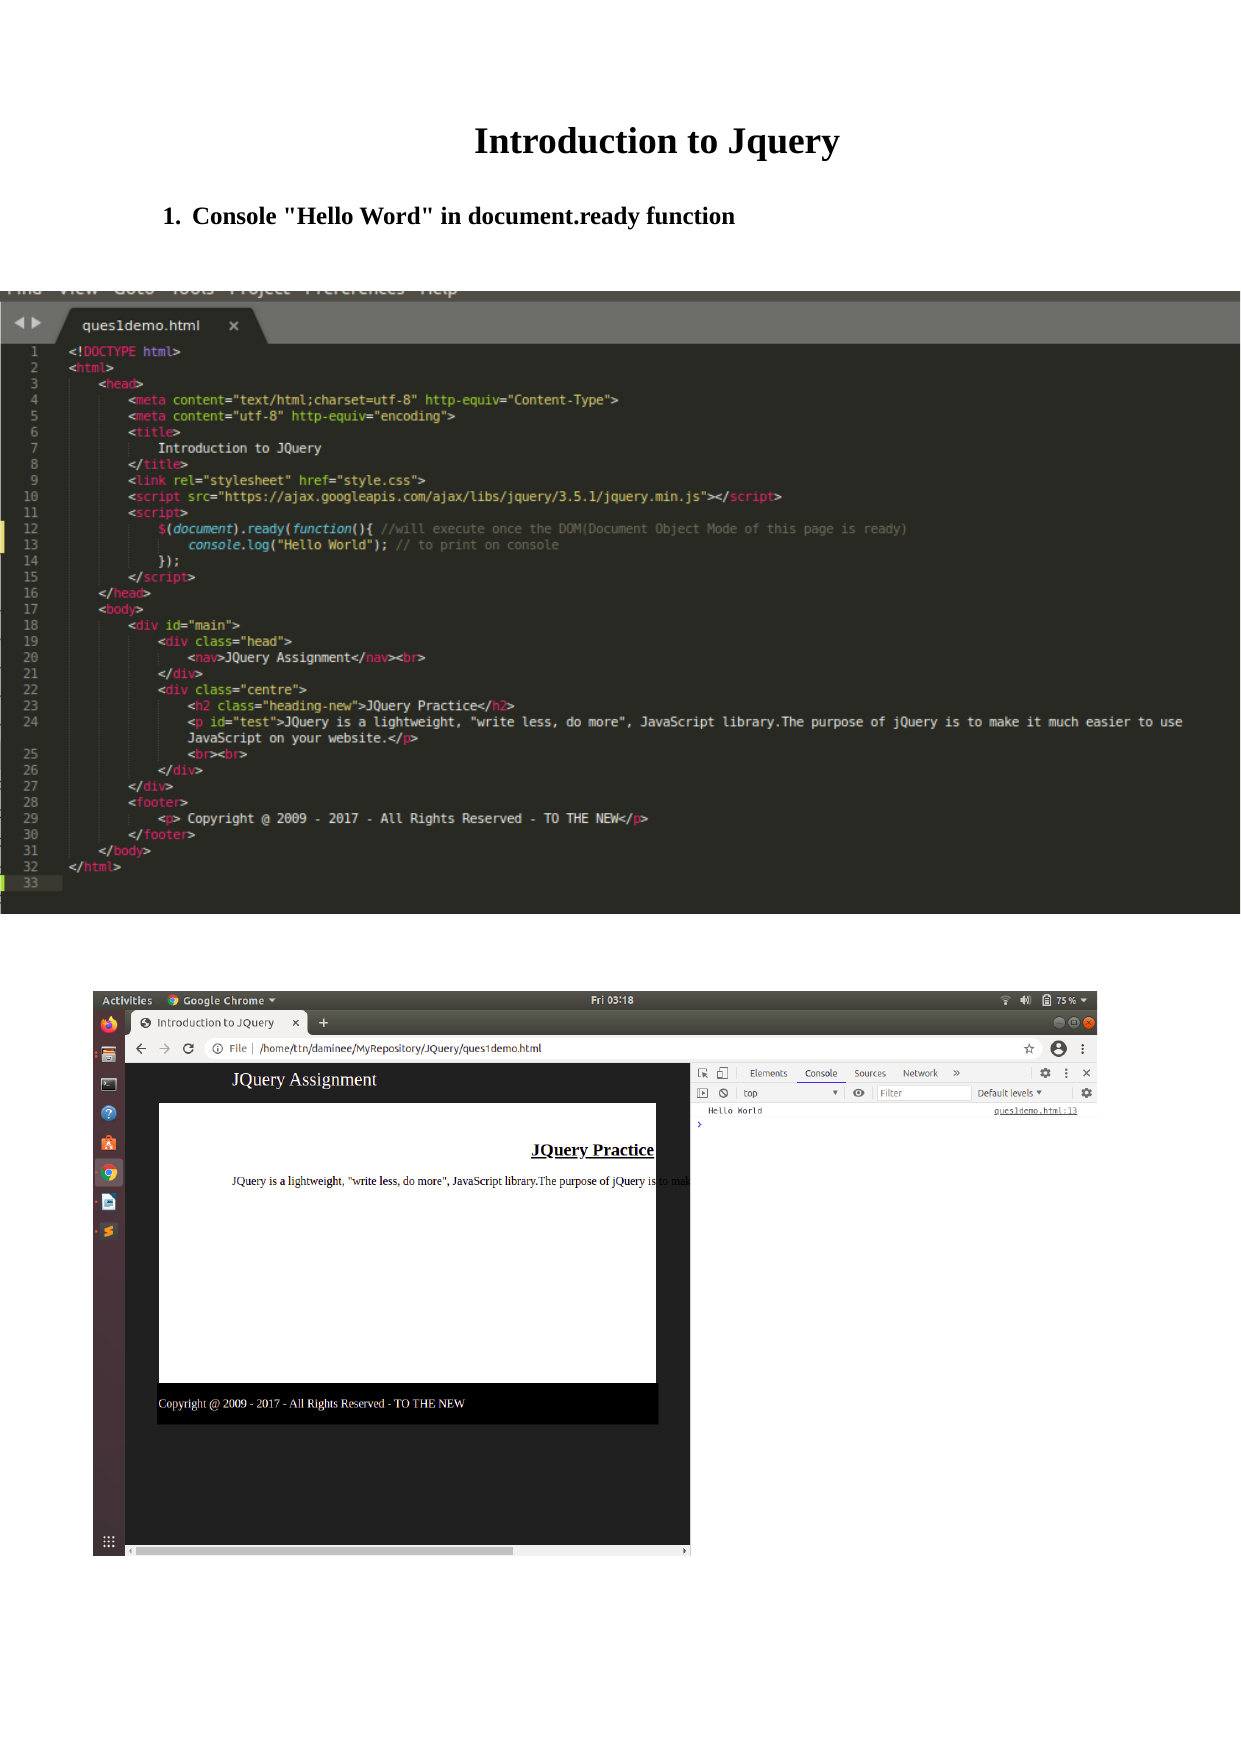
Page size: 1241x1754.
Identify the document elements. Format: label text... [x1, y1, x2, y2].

list Console "Hello Word" in document.ready function [162, 201, 1122, 229]
list Introduction to Jquery [162, 118, 1122, 161]
picture [0, 291, 1241, 914]
picture [93, 991, 1098, 1556]
